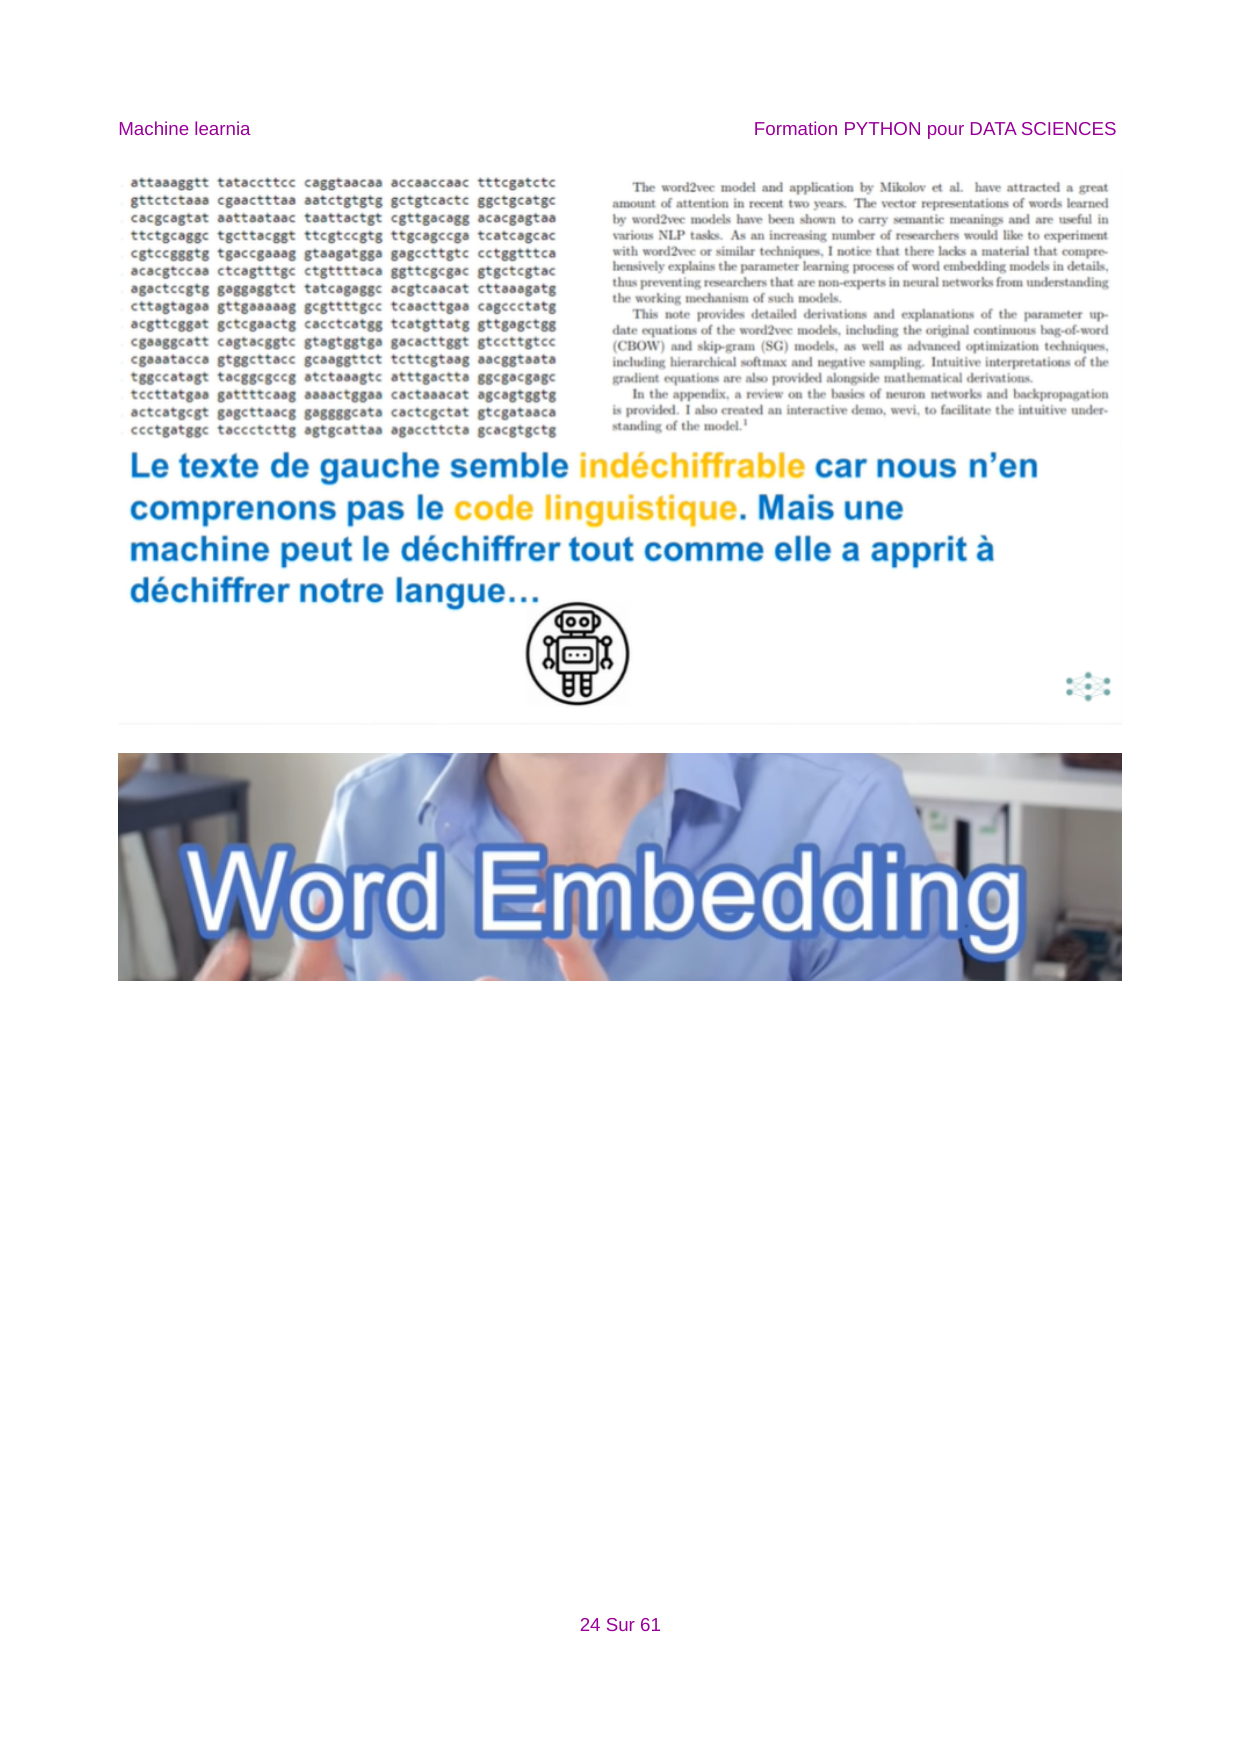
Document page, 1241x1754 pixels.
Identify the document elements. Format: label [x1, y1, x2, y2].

picture [118, 169, 1122, 725]
picture [118, 753, 1122, 981]
